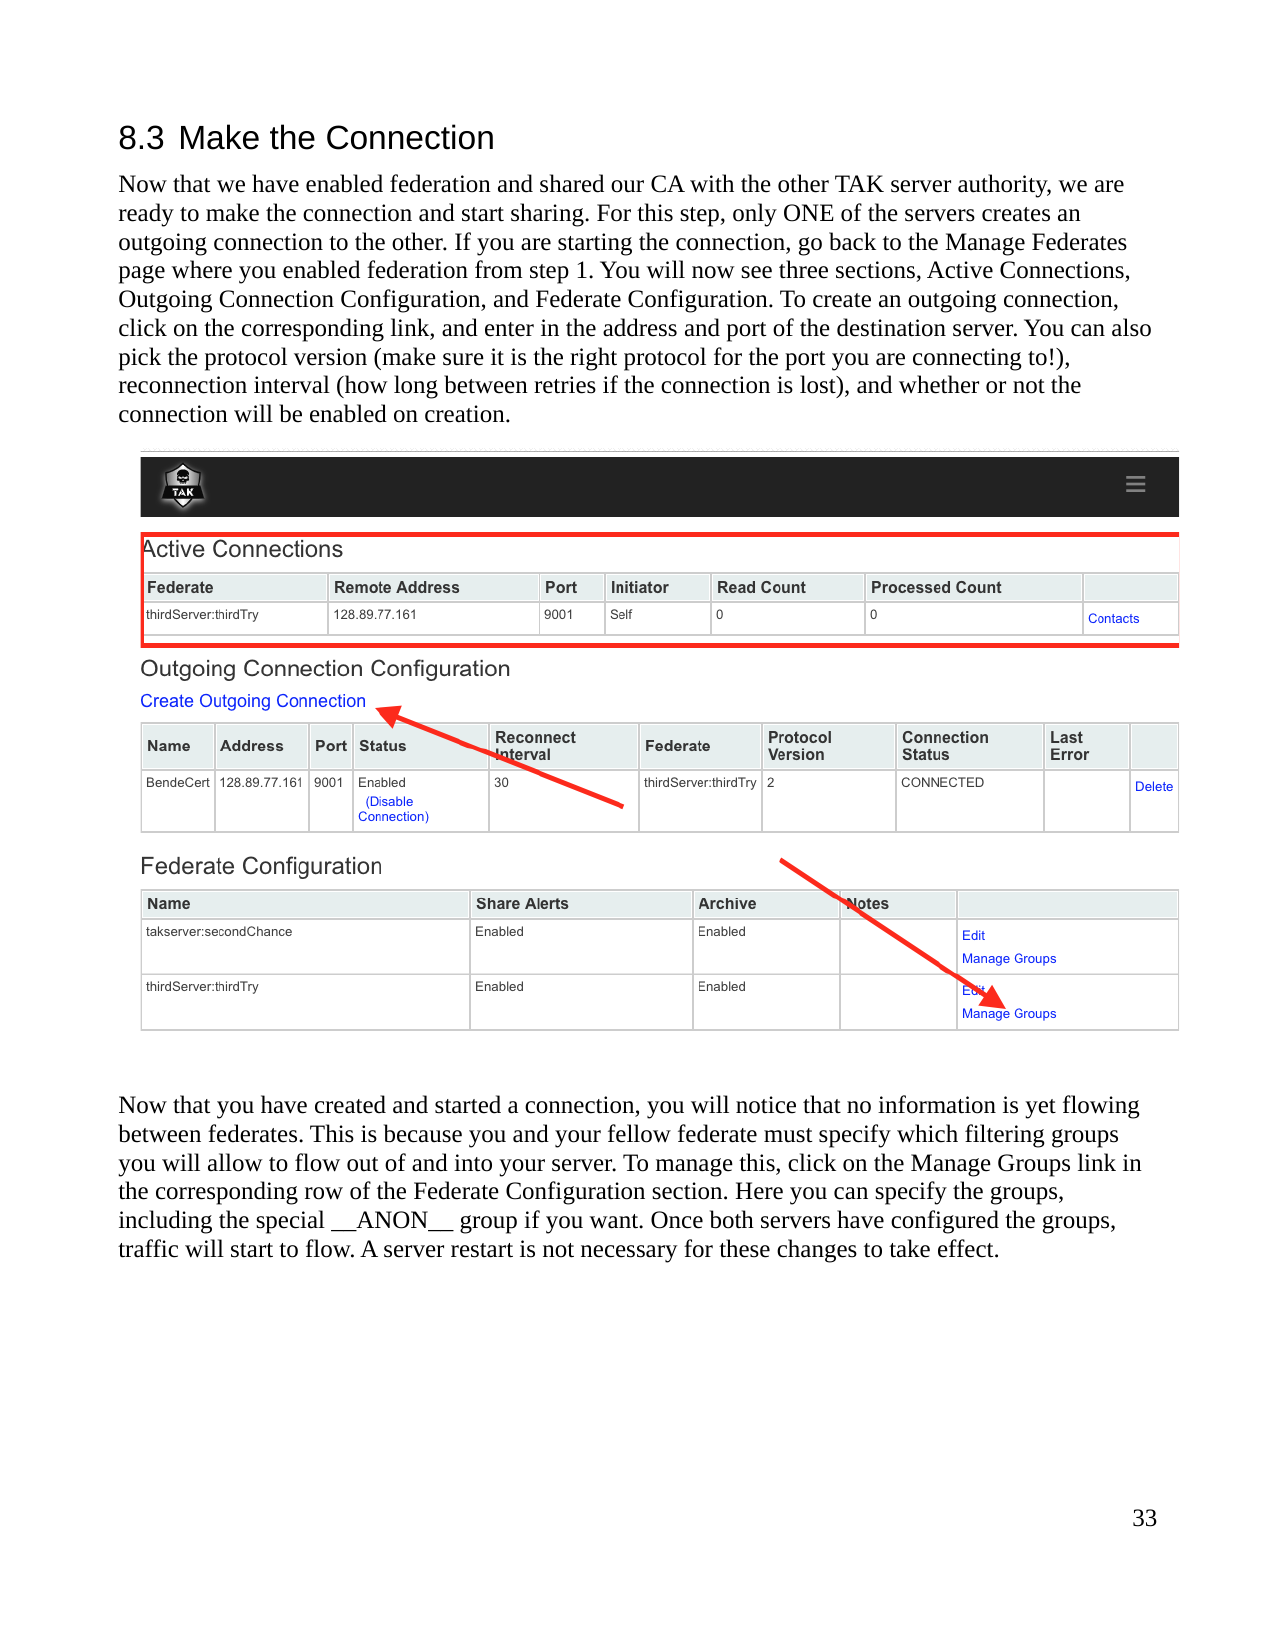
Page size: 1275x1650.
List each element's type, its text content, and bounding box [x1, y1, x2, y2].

picture [140, 448, 1180, 1049]
text Now that you have created and started a connection, you will notice that no information is yet flowing between federates. This is because you and your fellow federate must specify which filtering groups you will allow to flow out of and into your server. To manage this, click on the Manage Groups link in the corresponding row of the Federate Configuration section. Here you can specify the groups, including the special __ANON__ group if you want. Once both servers have configured the groups, traffic will start to flow. A server restart is not necessary for these changes to take effect. [118, 1090, 1157, 1263]
text Now that we have enabled federation and shared our CA with the other TAK server authority, we are ready to make the connection and start sharing. For this step, only ONE of the servers creates an outgoing connection to the other. If you are starting the connection, go back to the Manage Federates page where you enabled federation from step 1. You will now see three sections, Active Connections, Outgoing Connection Configuration, and Federate Configuration. To create an outgoing connection, click on the corresponding link, and enter in the address and port of the destination server. You can also pick the protocol version (make sure it is the right protocol for the port you are connecting to!), reconnection interval (how long between retries if the connection is lost), and whether or not the connection will be enabled on creation. [118, 169, 1157, 428]
subtitle Make the Connection [118, 118, 1157, 157]
